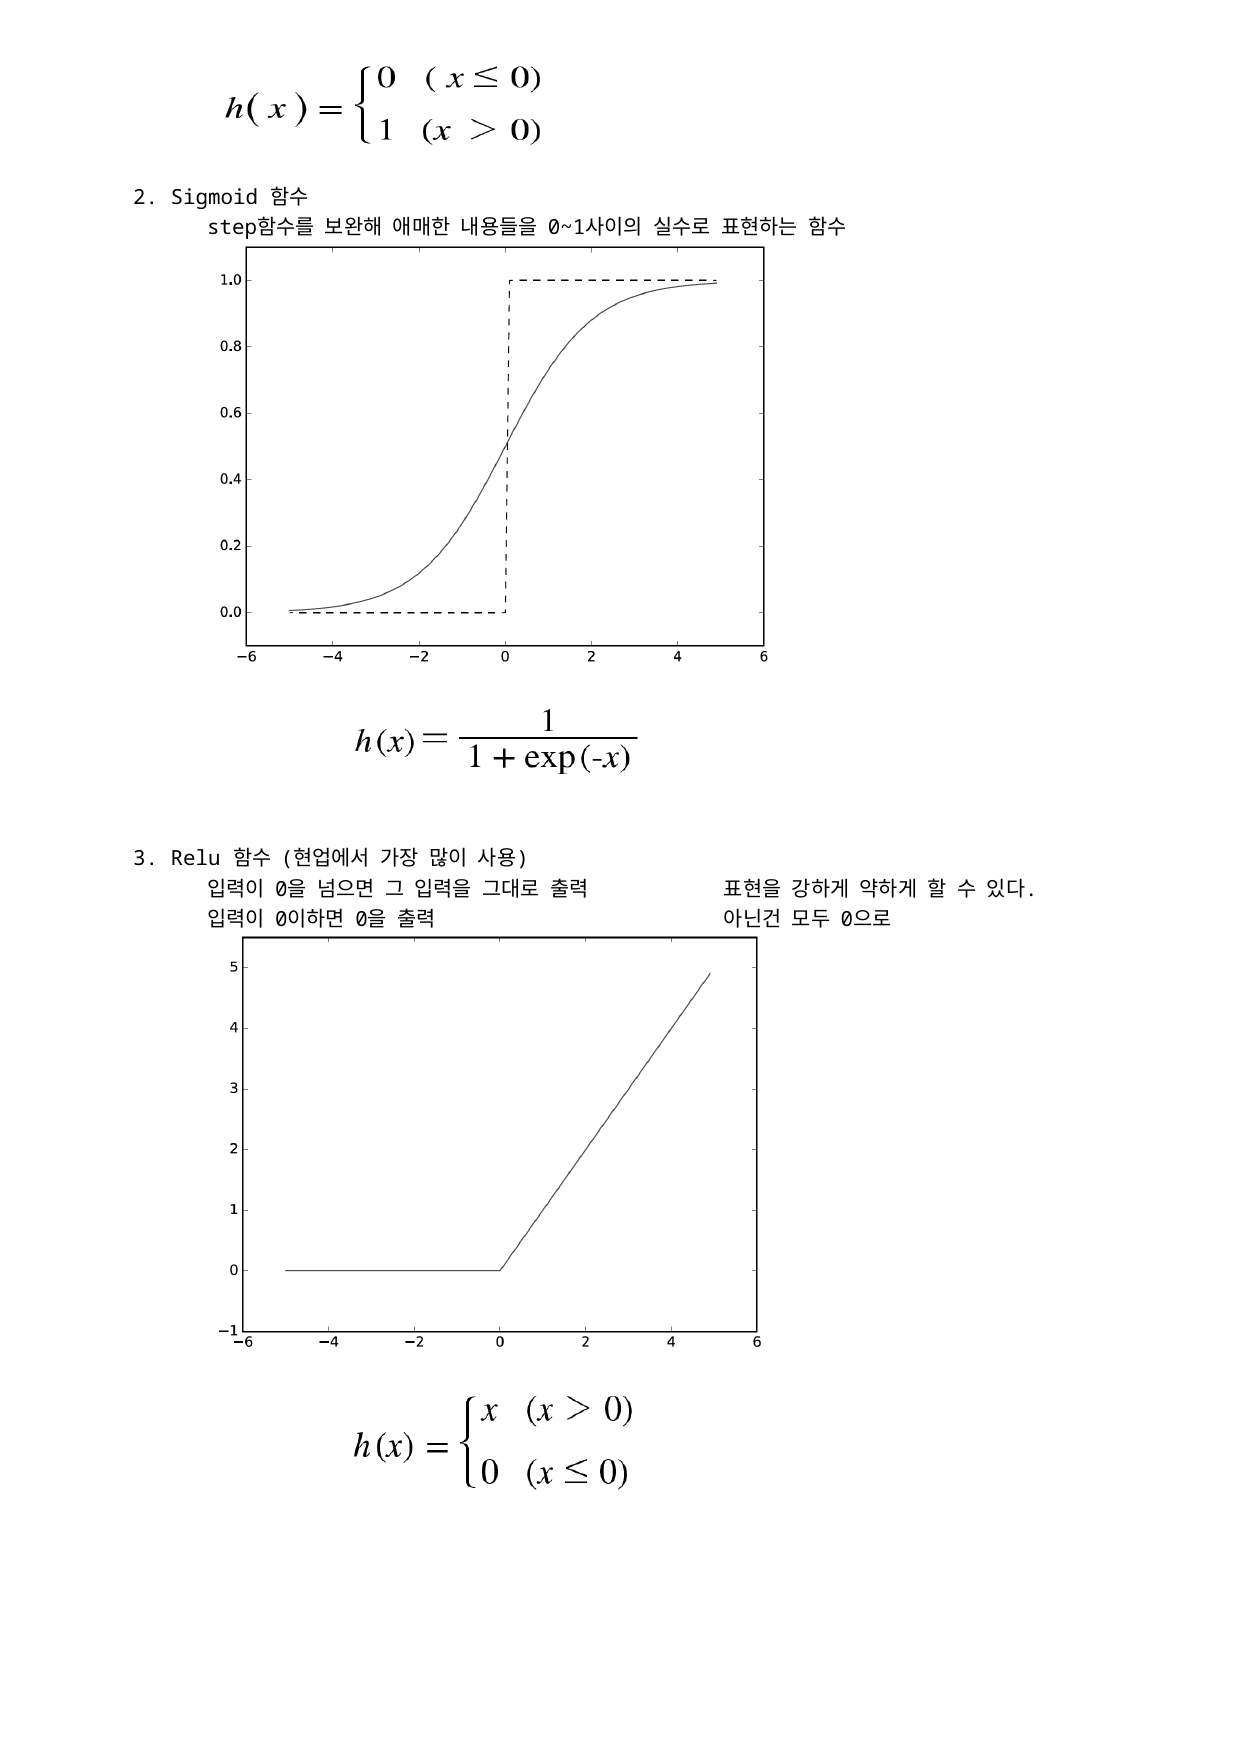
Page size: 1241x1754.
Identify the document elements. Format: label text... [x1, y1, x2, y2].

picture [212, 932, 769, 1357]
text 입력이 0을 넘으면 그 입력을 그대로 출력 표현을 강하게 약하게 할 수 있다. [59, 872, 1181, 902]
picture [211, 240, 779, 669]
text 3. Relu 함수 (현업에서 가장 많이 사용) [59, 842, 1181, 872]
text 2. Sigmoid 함수 [59, 180, 1181, 210]
picture [343, 1384, 642, 1499]
text 입력이 0이하면 0을 출력 아닌건 모두 0으로 [59, 902, 1181, 933]
text step함수를 보완해 애매한 내용들을 0~1사이의 실수로 표현하는 함수 [59, 210, 1181, 241]
picture [216, 59, 550, 152]
picture [342, 697, 657, 785]
